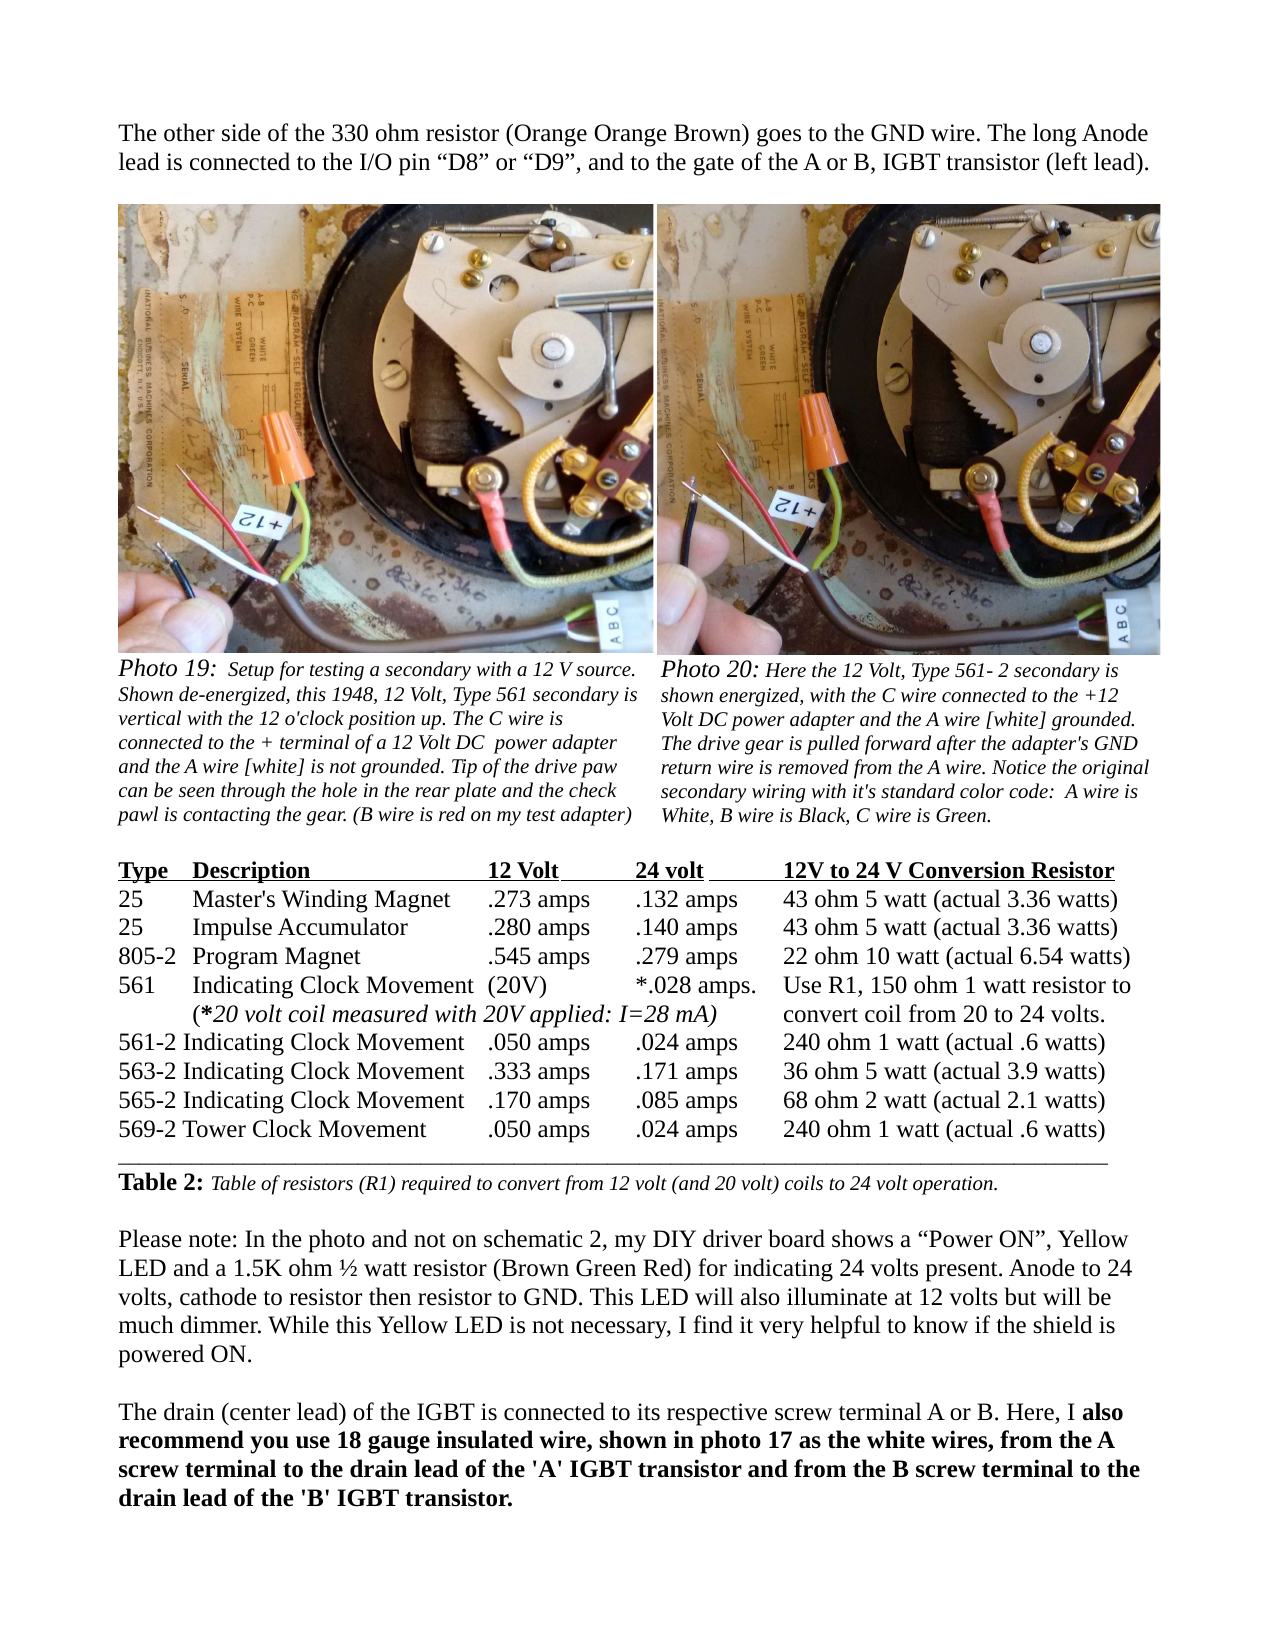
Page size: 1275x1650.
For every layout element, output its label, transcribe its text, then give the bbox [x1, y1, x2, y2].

text Type Description 12 Volt 24 volt 12V to 24 V Conversion Resistor [118, 204, 1157, 884]
text 25 Impulse Accumulator .280 amps .140 amps 43 ohm 5 watt (actual 3.36 watts) [118, 912, 1157, 941]
text Photo 19: Setup for testing a secondary with a 12 V source. Shown de-energized, this 1948, 12 Volt, Type 561 secondary is vertical with the 12 o'clock position up. The C wire is connected to the + terminal of a 12 Volt DC power adapter and the A wire [white] is not grounded. Tip of the drive paw can be seen through the hole in the rear plate and the check pawl is contacting the gear. (B wire is red on my test adapter) [118, 653, 653, 826]
picture [118, 204, 654, 653]
text Table 2: Table of resistors (R1) required to convert from 12 volt (and 20 volt) coils to 24 volt operation. [118, 1167, 1157, 1195]
text 569-2 Tower Clock Movement .050 amps .024 amps 240 ohm 1 watt (actual .6 watts) [118, 1114, 1157, 1142]
text Please note: In the photo and not on schematic 2, my DIY driver board shows a “Power ON”, Yellow LED and a 1.5K ohm ½ watt resistor (Brown Green Red) for indicating 24 volts present. Anode to 24 volts, cathode to resistor then resistor to GND. This LED will also illuminate at 12 volts but will be much dimmer. While this Yellow LED is not necessary, I find it very helpful to know if the shield is powered ON. [118, 1224, 1157, 1368]
text 561-2 Indicating Clock Movement .050 amps .024 amps 240 ohm 1 watt (actual .6 watts) [118, 1027, 1157, 1056]
picture [657, 204, 1161, 655]
text 805-2 Program Magnet .545 amps .279 amps 22 ohm 10 watt (actual 6.54 watts) [118, 941, 1157, 970]
text The other side of the 330 ohm resistor (Orange Orange Brown) goes to the GND wire. The long Anode lead is connected to the I/O pin “D8” or “D9”, and to the gate of the A or B, IGBT transistor (left lead). [118, 118, 1157, 176]
text 561 Indicating Clock Movement (20V) *.028 amps. Use R1, 150 ohm 1 watt resistor to (*20 volt coil measured with 20V applied: I=28 mA) convert coil from 20 to 24 volts. [118, 970, 1157, 1027]
text The drain (center lead) of the IGBT is connected to its respective screw terminal A or B. Here, I also recommend you use 18 gauge insulated wire, shown in photo 17 as the white wires, from the A screw terminal to the drain lead of the 'A' IGBT transistor and from the B screw terminal to the drain lead of the 'B' IGBT transistor. [118, 1397, 1157, 1512]
text 25 Master's Winding Magnet .273 amps .132 amps 43 ohm 5 watt (actual 3.36 watts) [118, 884, 1157, 912]
text _______________________________________________________________________________________________ [118, 1142, 1157, 1167]
text 565-2 Indicating Clock Movement .170 amps .085 amps 68 ohm 2 watt (actual 2.1 watts) [118, 1085, 1157, 1114]
text 563-2 Indicating Clock Movement .333 amps .171 amps 36 ohm 5 watt (actual 3.9 watts) [118, 1056, 1157, 1085]
text Photo 20: Here the 12 Volt, Type 561- 2 secondary is shown energized, with the C wire connected to the +12 Volt DC power adapter and the A wire [white] grounded. The drive gear is pulled forward after the adapter's GND return wire is removed from the A wire. Notice the original secondary wiring with it's standard color code: A wire is White, B wire is Black, C wire is Green. [661, 655, 1157, 827]
